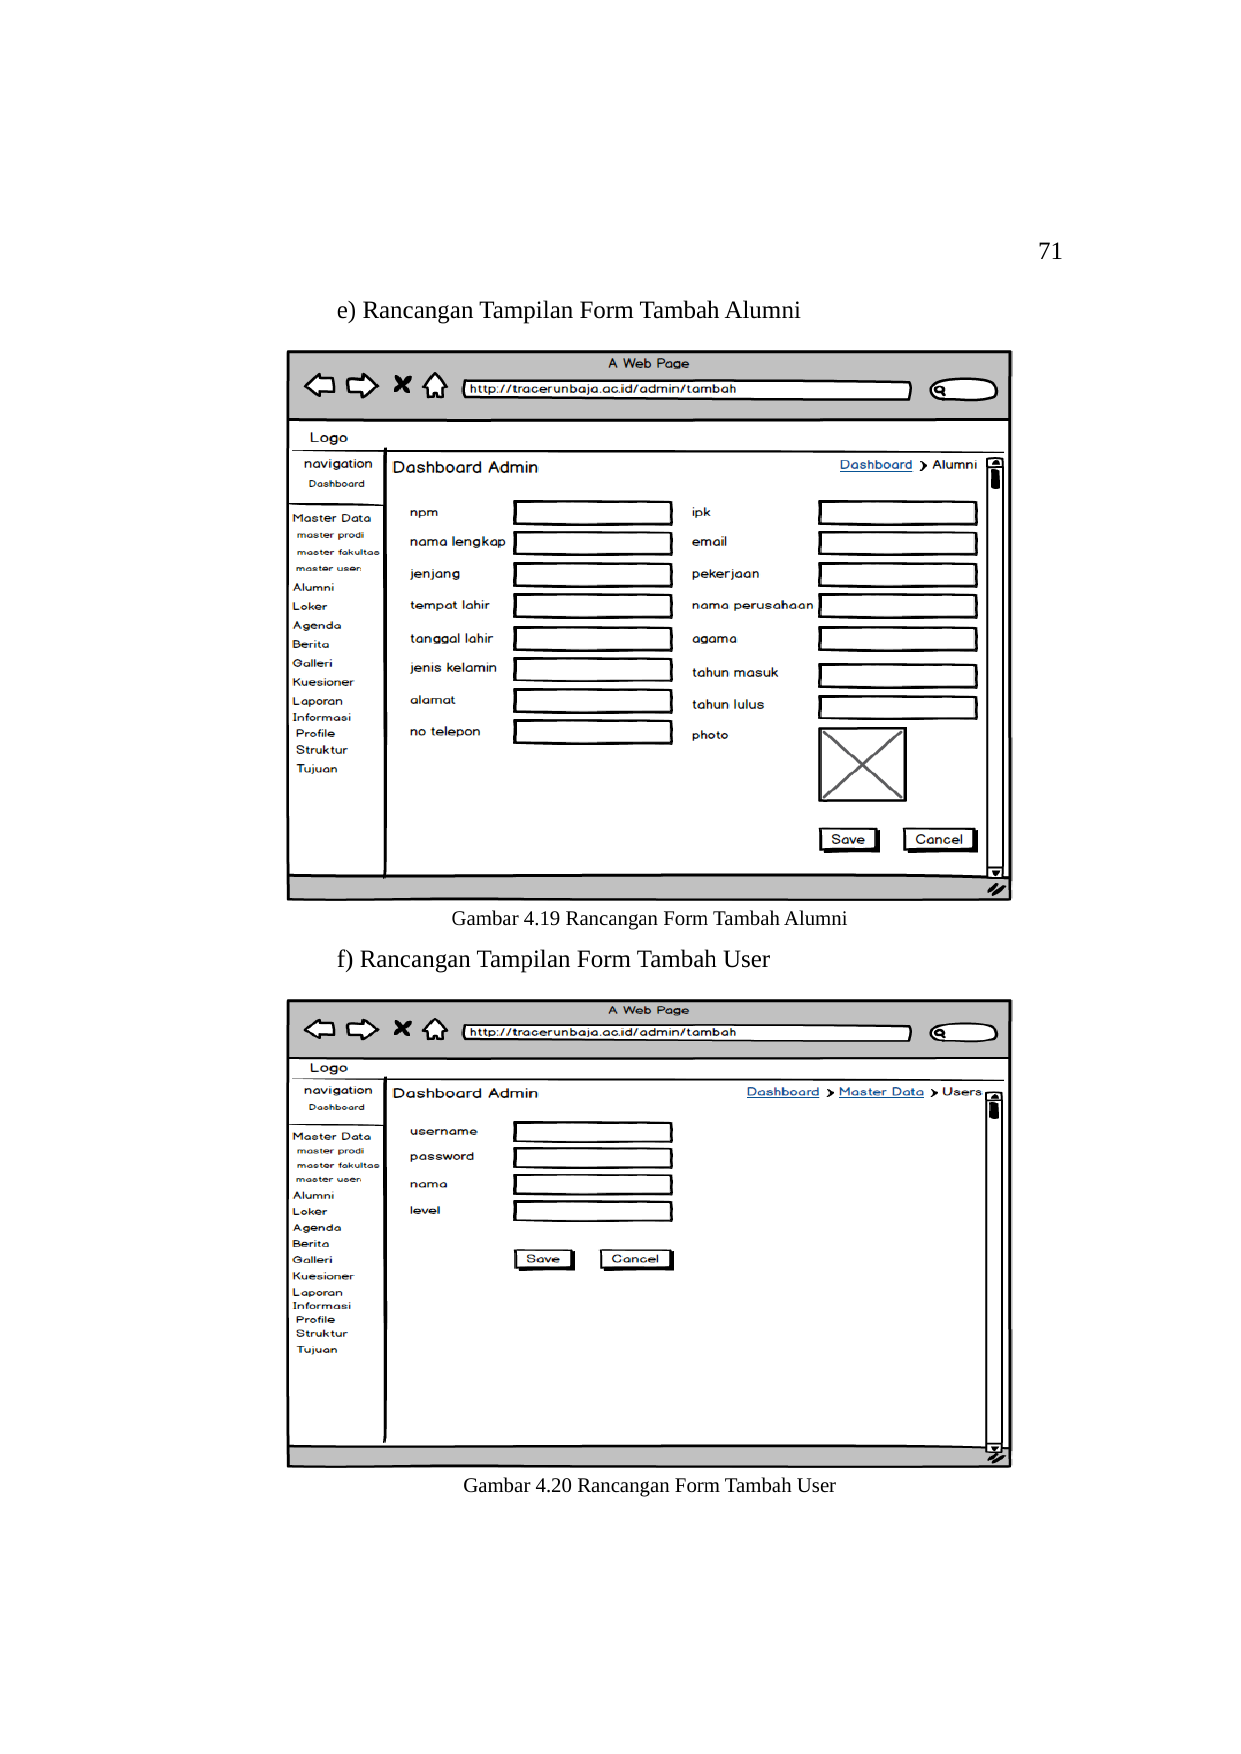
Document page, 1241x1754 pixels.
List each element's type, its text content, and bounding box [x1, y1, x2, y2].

picture [286, 999, 1013, 1468]
list f) Rancangan Tampilan Form Tambah User [286, 338, 1063, 973]
list e) Rancangan Tampilan Form Tambah Alumni [337, 295, 1063, 324]
text Gambar 4.19 Rancangan Form Tambah Alumni [286, 901, 1013, 929]
text Gambar 4.20 Rancangan Form Tambah User [286, 1468, 1013, 1497]
picture [286, 350, 1013, 901]
